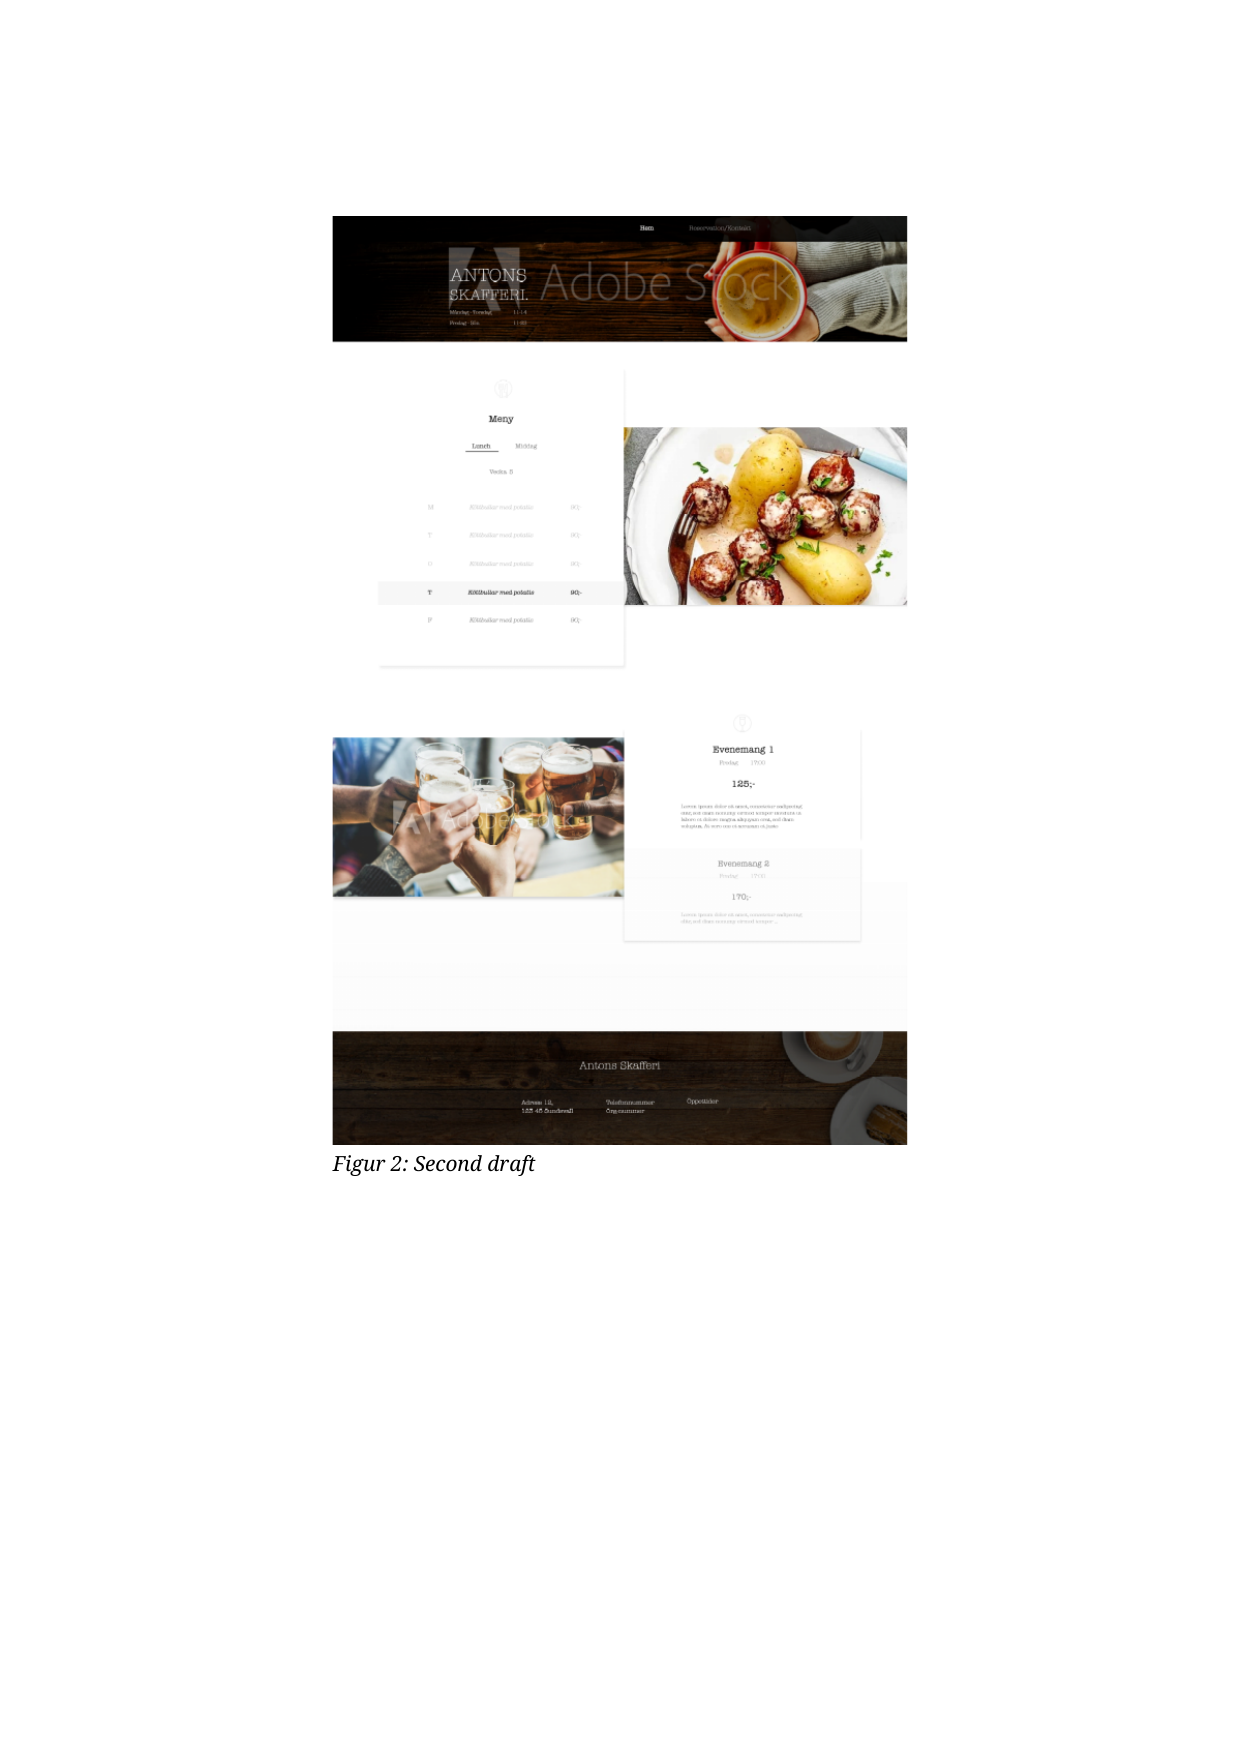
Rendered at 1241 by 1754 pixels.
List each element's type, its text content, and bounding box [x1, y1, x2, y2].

text Figur 2: Second draft [333, 1145, 908, 1178]
